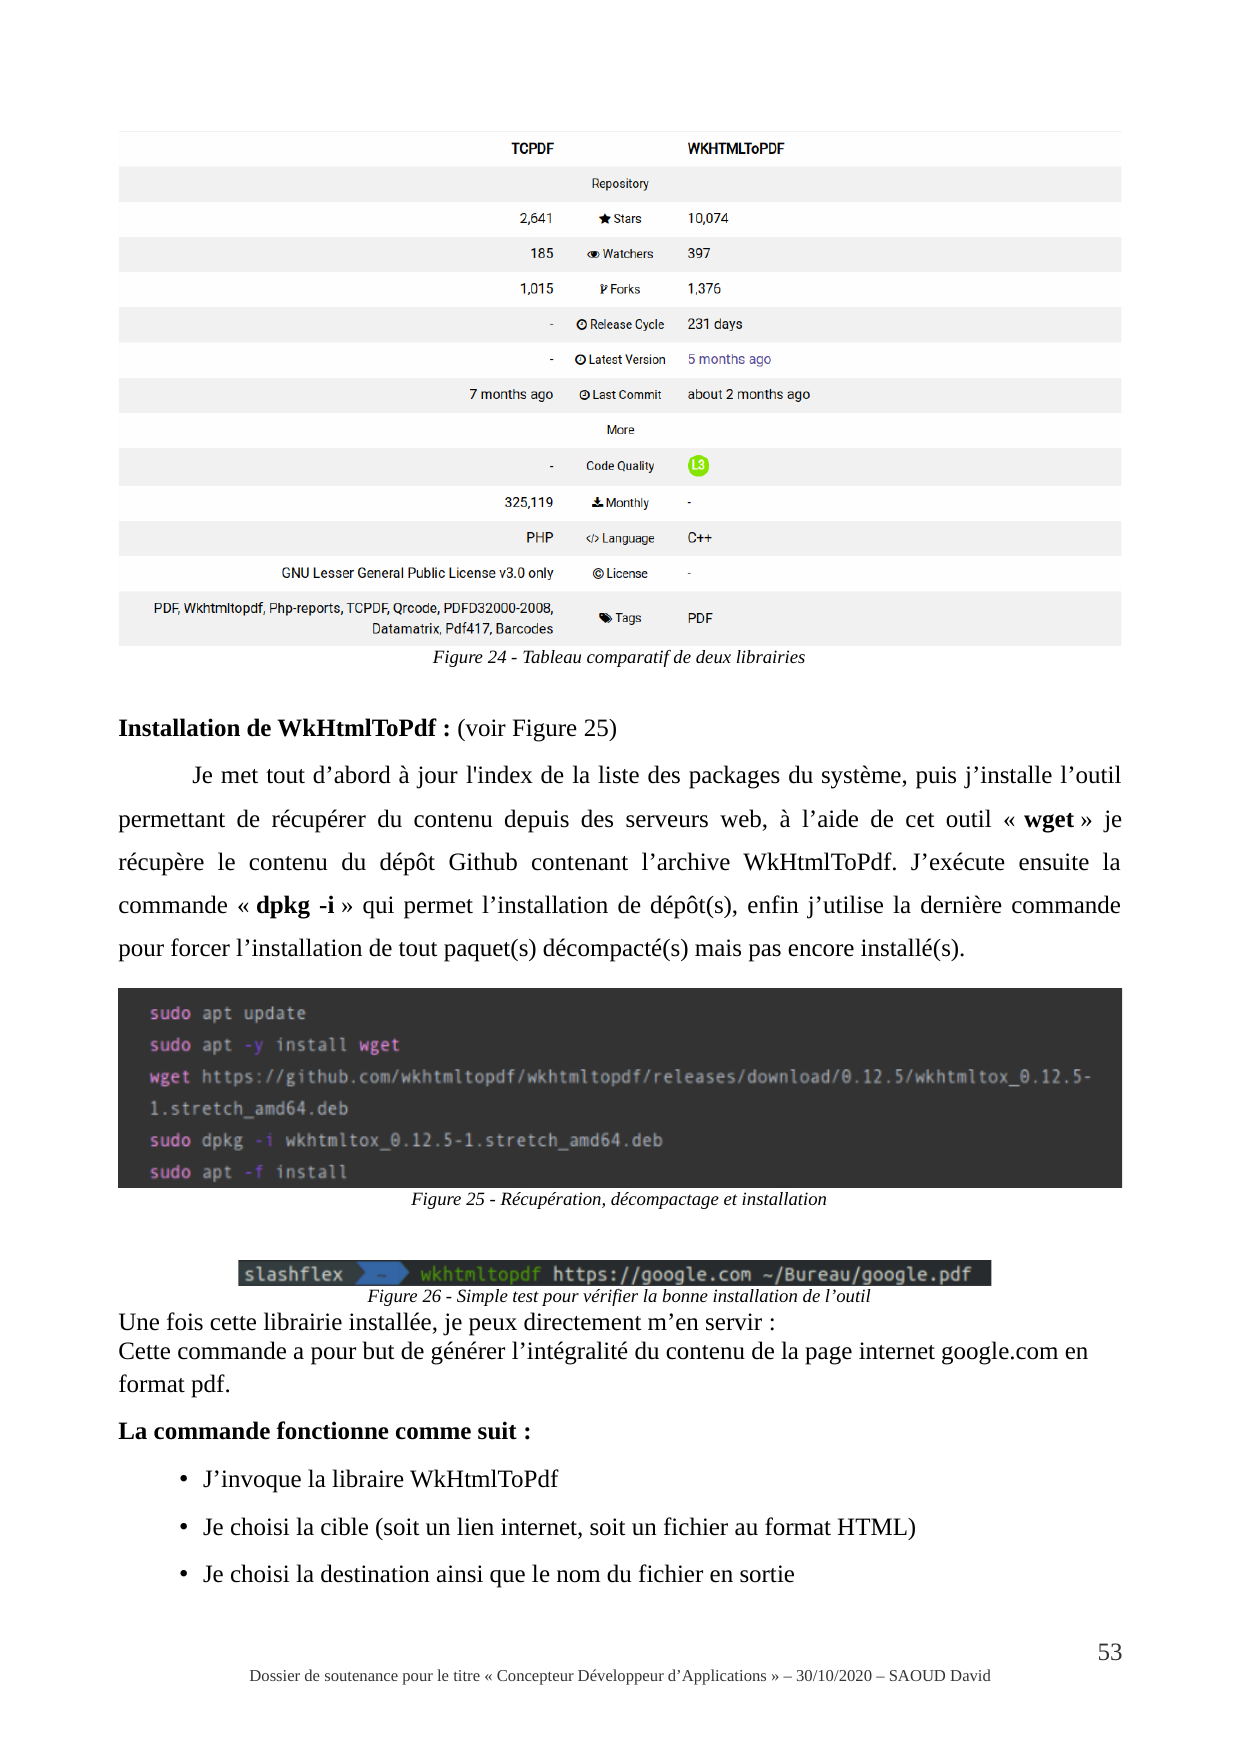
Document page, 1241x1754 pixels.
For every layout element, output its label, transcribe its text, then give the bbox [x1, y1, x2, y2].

picture [118, 130, 1122, 646]
list Je choisi la destination ainsi que le nom du fichier en sortie [179, 1559, 1122, 1588]
text Figure 24 - Tableau comparatif de deux librairies [119, 646, 1121, 668]
picture [238, 1260, 992, 1286]
picture [118, 988, 1123, 1188]
list Je choisi la cible (soit un lien internet, soit un fichier au format HTML) [179, 1512, 1122, 1540]
text [118, 1238, 1122, 1251]
list J’invoque la libraire WkHtmlToPdf [179, 1464, 1122, 1493]
text Cette commande a pour but de générer l’intégralité du contenu de la page internet google.com en format pdf. [118, 1336, 1122, 1397]
text Figure 25 - Récupération, décompactage et installation [118, 1188, 1122, 1209]
text [118, 1251, 1122, 1264]
text Une fois cette librairie installée, je peux directement m’en servir : [118, 1307, 1122, 1336]
text La commande fonctionne comme suit : [118, 1416, 1122, 1445]
text Installation de WkHtmlToPdf : (voir Figure 25) [118, 713, 1122, 742]
text Je met tout d’abord à jour l'index de la liste des packages du système, puis j’installe l’outil permettant de récupérer du contenu depuis des serveurs web, à l’aide de cet outil « wget » je récupère le contenu du dépôt Github contenant l’archive WkHtmlToPdf. J’exécute ensuite la commande « dpkg -i » qui permet l’installation de dépôt(s), enfin j’utilise la dernière commande pour forcer l’installation de tout paquet(s) décompacté(s) mais pas encore installé(s). [118, 761, 1122, 962]
text Figure 26 - Simple test pour vérifier la bonne installation de l’outil [118, 1264, 1122, 1307]
